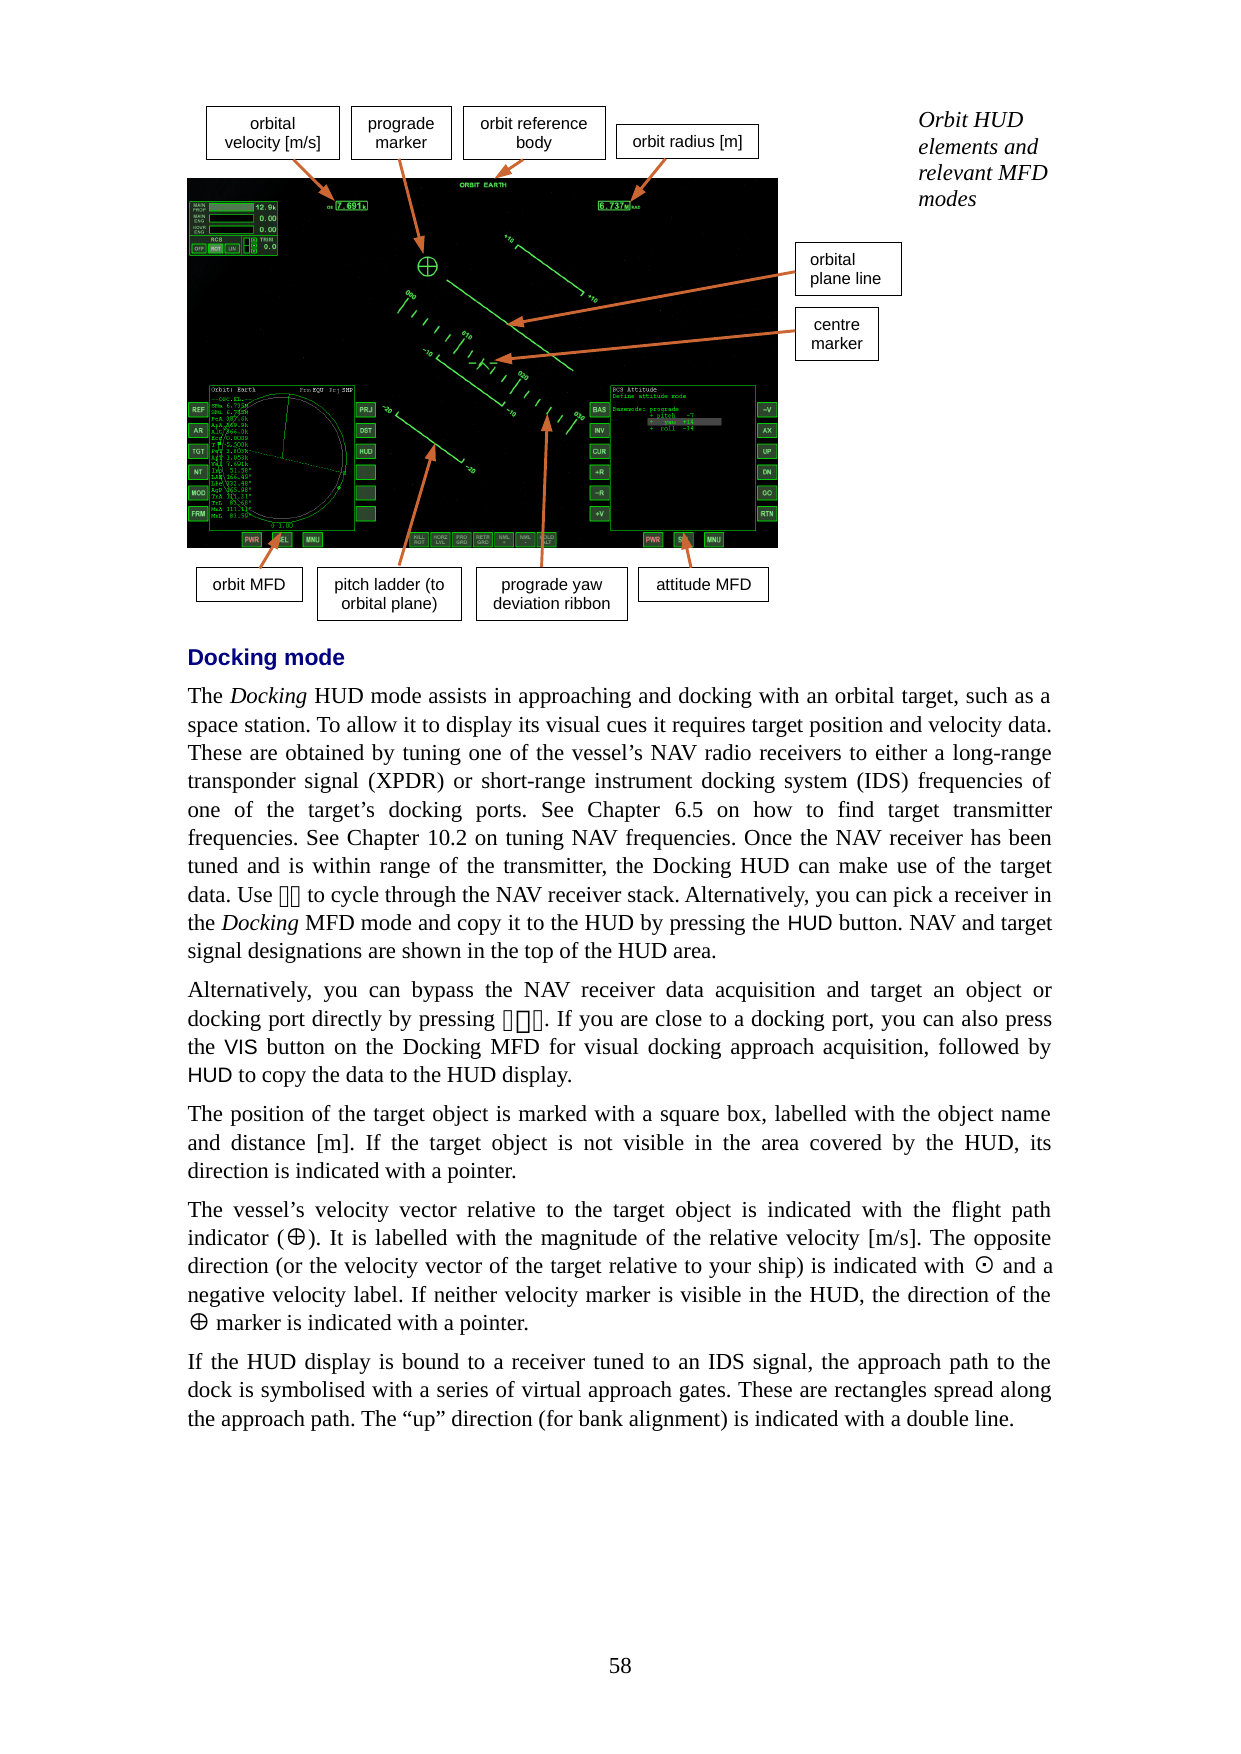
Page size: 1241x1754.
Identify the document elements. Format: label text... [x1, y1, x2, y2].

text The vessel’s velocity vector relative to the target object is indicated with the flight path indicator (⊕). It is labelled with the magnitude of the relative velocity [m/s]. The opposite direction (or the velocity vector of the target relative to your ship) is indicated with ⊙ and a negative velocity label. If neither velocity marker is visible in the HUD, the direction of the ⊕ marker is indicated with a pointer. [187, 1195, 1053, 1336]
text If the HUD display is bound to a receiver tuned to an IDS signal, the approach path to the dock is symbolised with a series of virtual approach gates. These are rectangles spread along the approach path. The “up” direction (for bank alignment) is indicated with a double line. [187, 1347, 1053, 1432]
picture [187, 178, 778, 548]
text The Docking HUD mode assists in approaching and docking with an orbital target, such as a space station. To allow it to display its visual cues it requires target position and velocity data. These are obtained by tuning one of the vessel’s NAV radio receivers to either a long-range transponder signal (XPDR) or short-range instrument docking system (IDS) frequencies of one of the target’s docking ports. See Chapter 6.4 on how to find target transmitter frequencies. See Chapter 10.1 on tuning NAV frequencies. Once the NAV receiver has been tuned and is within range of the transmitter, the Docking HUD can make use of the target data. Use  to cycle through the NAV receiver stack. Alternatively, you can pick a receiver in the Docking MFD mode and copy it to the HUD by pressing the HUD button. NAV and target signal designations are shown in the top of the HUD area. [187, 681, 1053, 964]
text The position of the target object is marked with a square box, labelled with the object name and distance [m]. If the target object is not visible in the area covered by the HUD, its direction is indicated with a pointer. [187, 1099, 1053, 1184]
subtitle Docking mode [187, 100, 1053, 671]
text Alternatively, you can bypass the NAV receiver data acquisition and target an object or docking port directly by pressing . If you are close to a docking port, you can also press the VIS button on the Docking MFD for visual docking approach acquisition, followed by HUD to copy the data to the HUD display. [187, 975, 1053, 1088]
